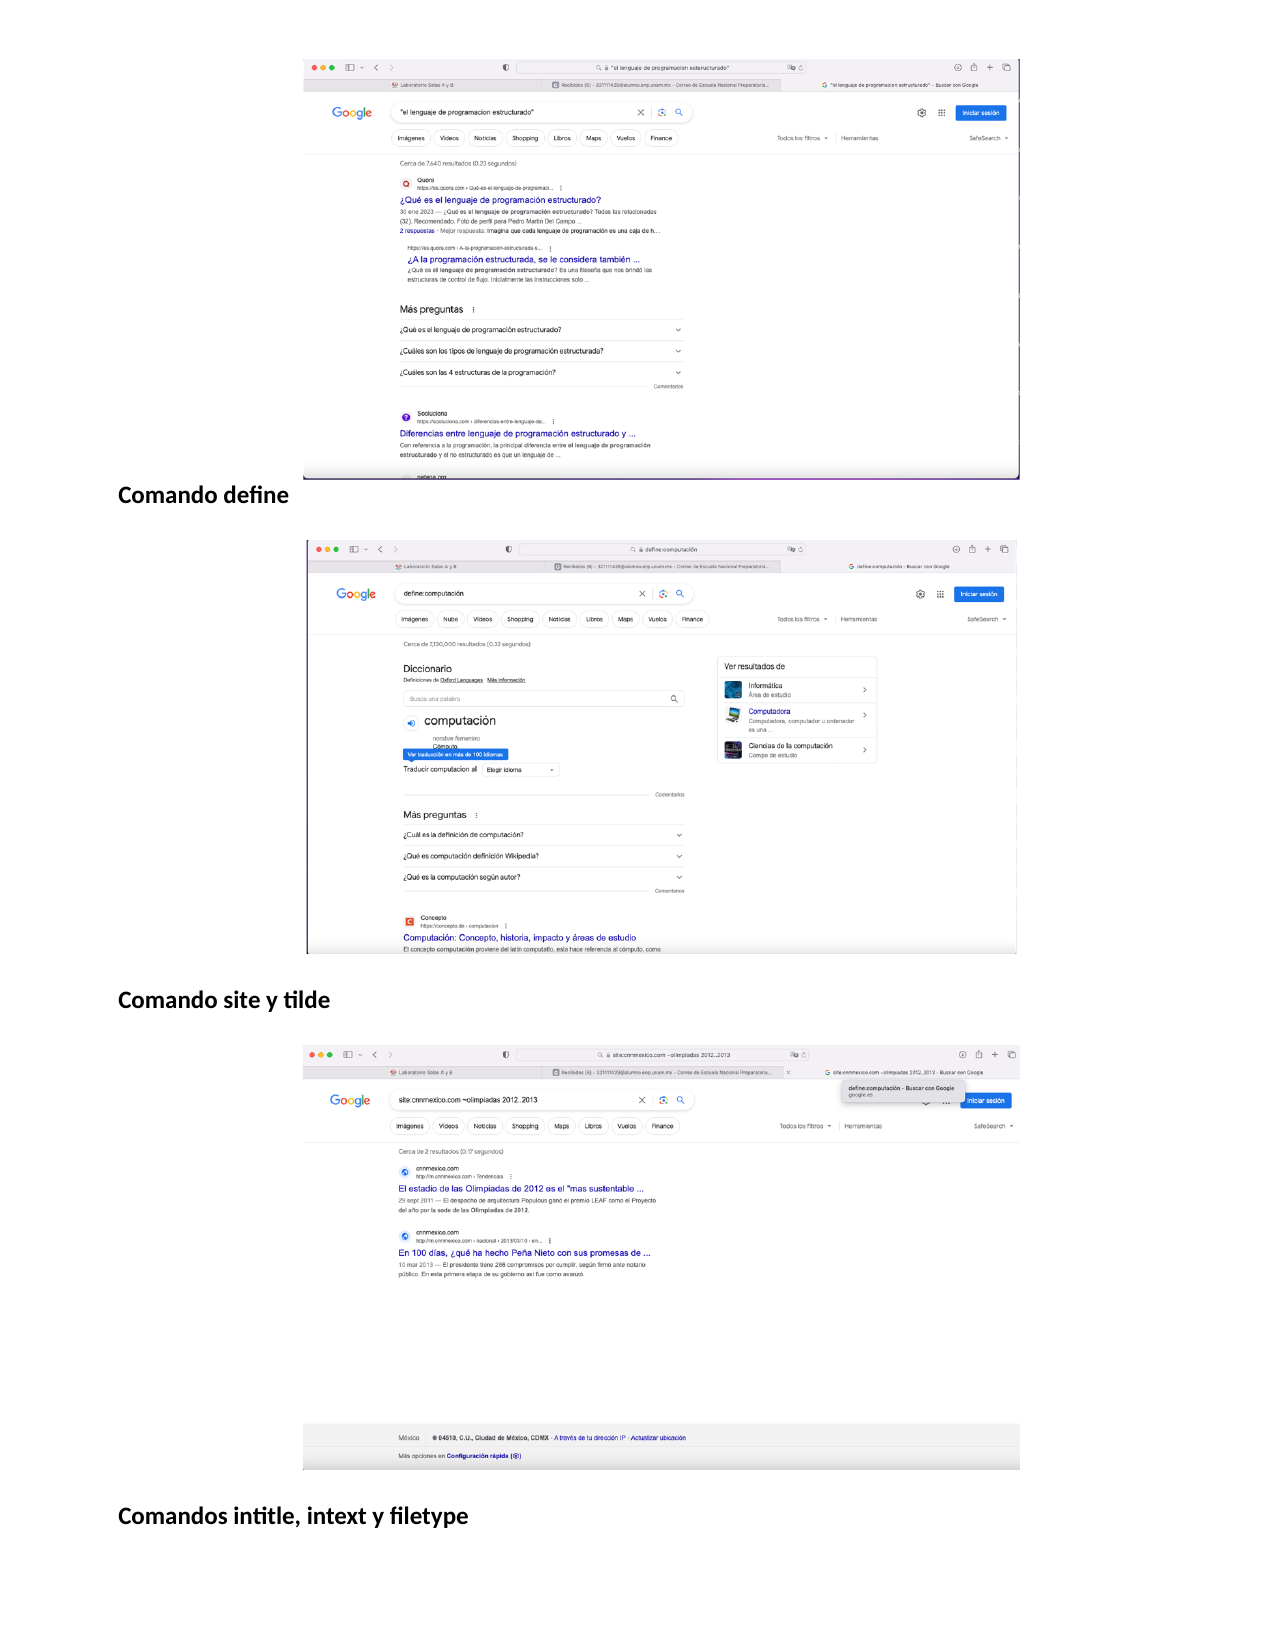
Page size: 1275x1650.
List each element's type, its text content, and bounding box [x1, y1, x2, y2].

text Comandos intitle, intext y filetype [118, 1500, 1205, 1530]
text Comando site y tilde [118, 984, 1205, 1015]
text Comando define [118, 479, 1205, 510]
